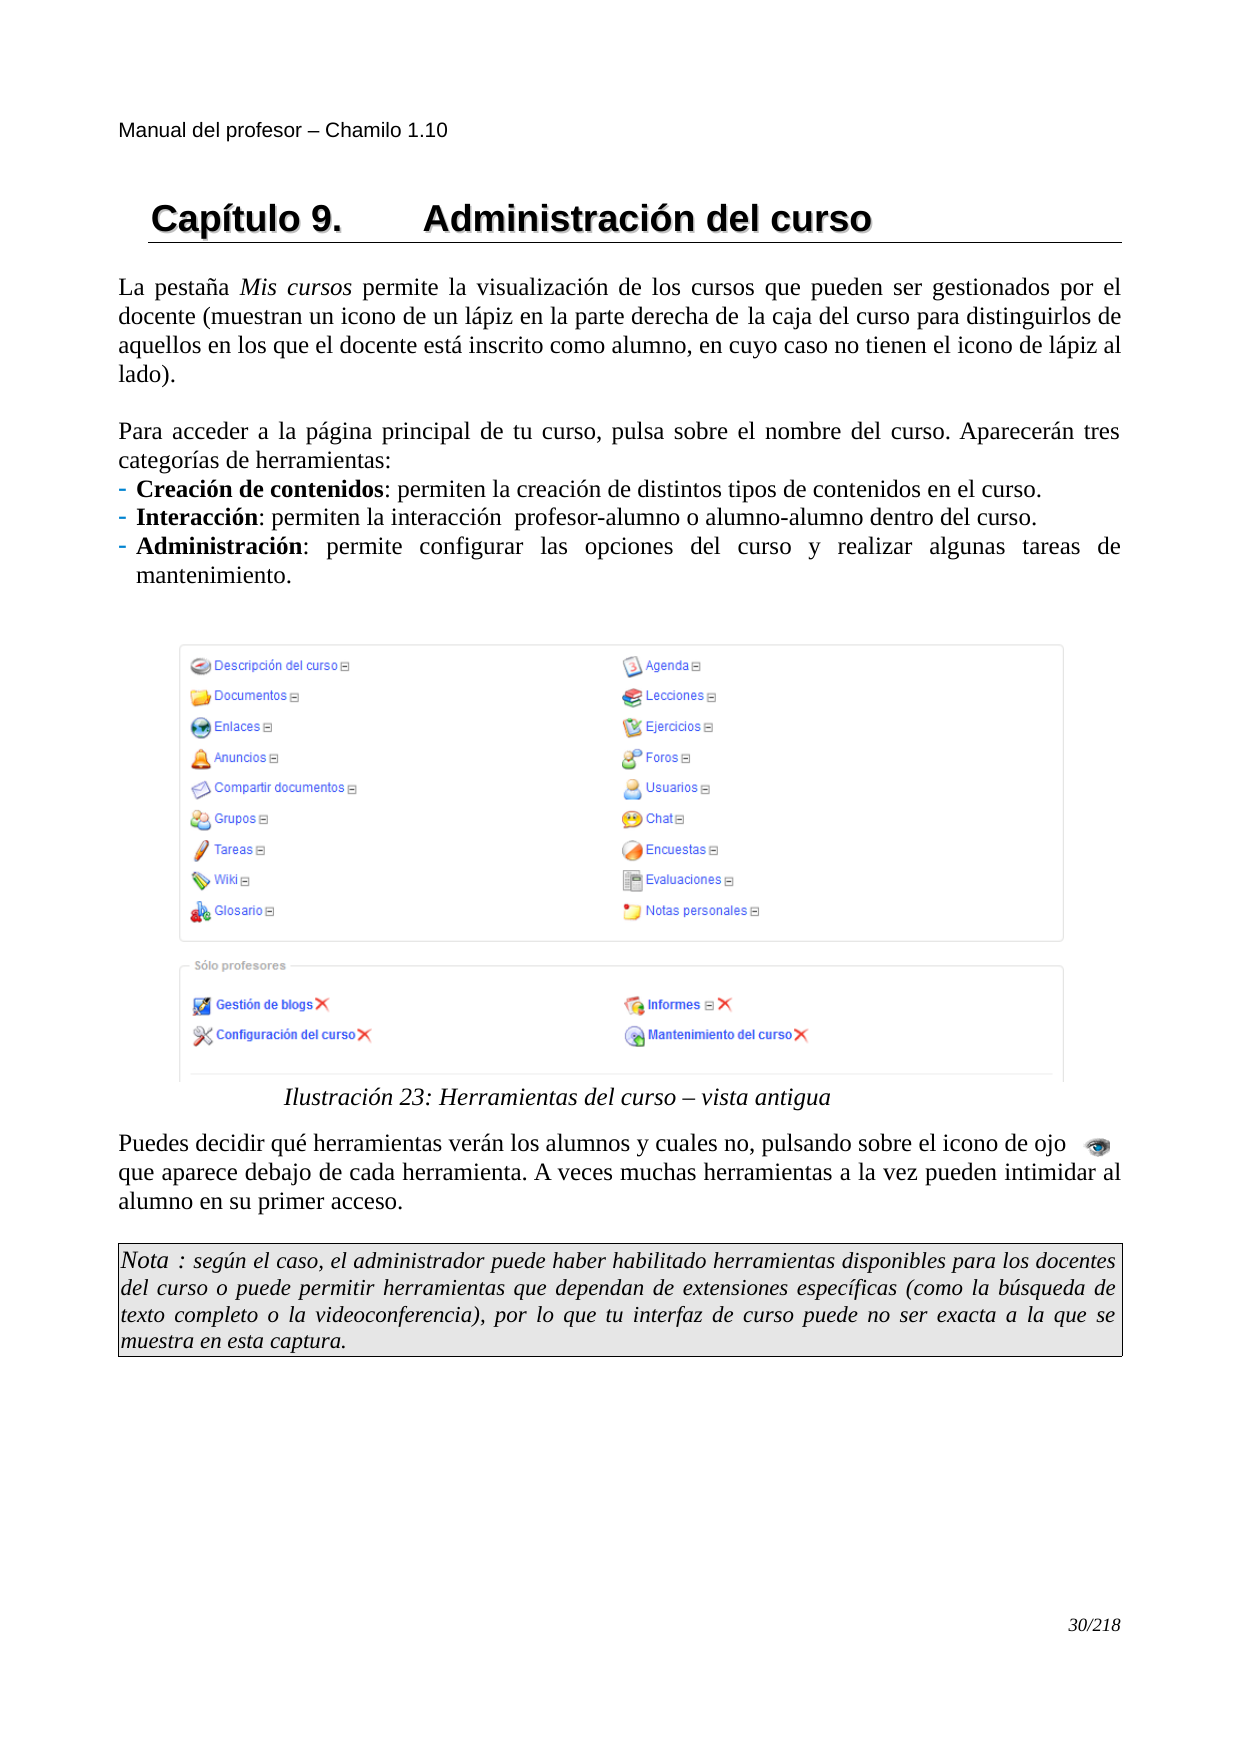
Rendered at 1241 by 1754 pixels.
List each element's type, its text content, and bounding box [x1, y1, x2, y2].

text Puedes decidir qué herramientas verán los alumnos y cuales no, pulsando sobre el icono de ojo [118, 1128, 1122, 1157]
text Nota : según el caso, el administrador puede haber habilitado herramientas disponibles para los docentes del curso o puede permitir herramientas que dependan de extensiones específicas (como la búsqueda de texto completo o la videoconferencia), por lo que tu interfaz de curso puede no ser exacta a la que se muestra en esta captura. [119, 1244, 1122, 1356]
picture [170, 638, 1068, 1082]
text que aparece debajo de cada herramienta. A veces muchas herramientas a la vez pueden intimidar al alumno en su primer acceso. [118, 1157, 1122, 1214]
list Creación de contenidos: permiten la creación de distintos tipos de contenidos en el curso. [118, 474, 1122, 502]
picture [1083, 1131, 1110, 1162]
list Interacción: permiten la interacción profesor-alumno o alumno-alumno dentro del curso. [118, 502, 1122, 531]
list Administración: permite configurar las opciones del curso y realizar algunas tareas de mantenimiento. [118, 531, 1122, 589]
subtitle Administración del curso [148, 193, 1122, 242]
text La pestaña Mis cursos permite la visualización de los cursos que pueden ser gestionados por el docente (muestran un icono de un lápiz en la parte derecha de la caja del curso para distinguirlos de aquellos en los que el docente está inscrito como alumno, en cuyo caso no tienen el icono de lápiz al lado). [118, 272, 1122, 387]
text Ilustración 23: Herramientas del curso – vista antigua [283, 1082, 955, 1111]
text Para acceder a la página principal de tu curso, pulsa sobre el nombre del curso. Aparecerán tres categorías de herramientas: [118, 416, 1122, 474]
